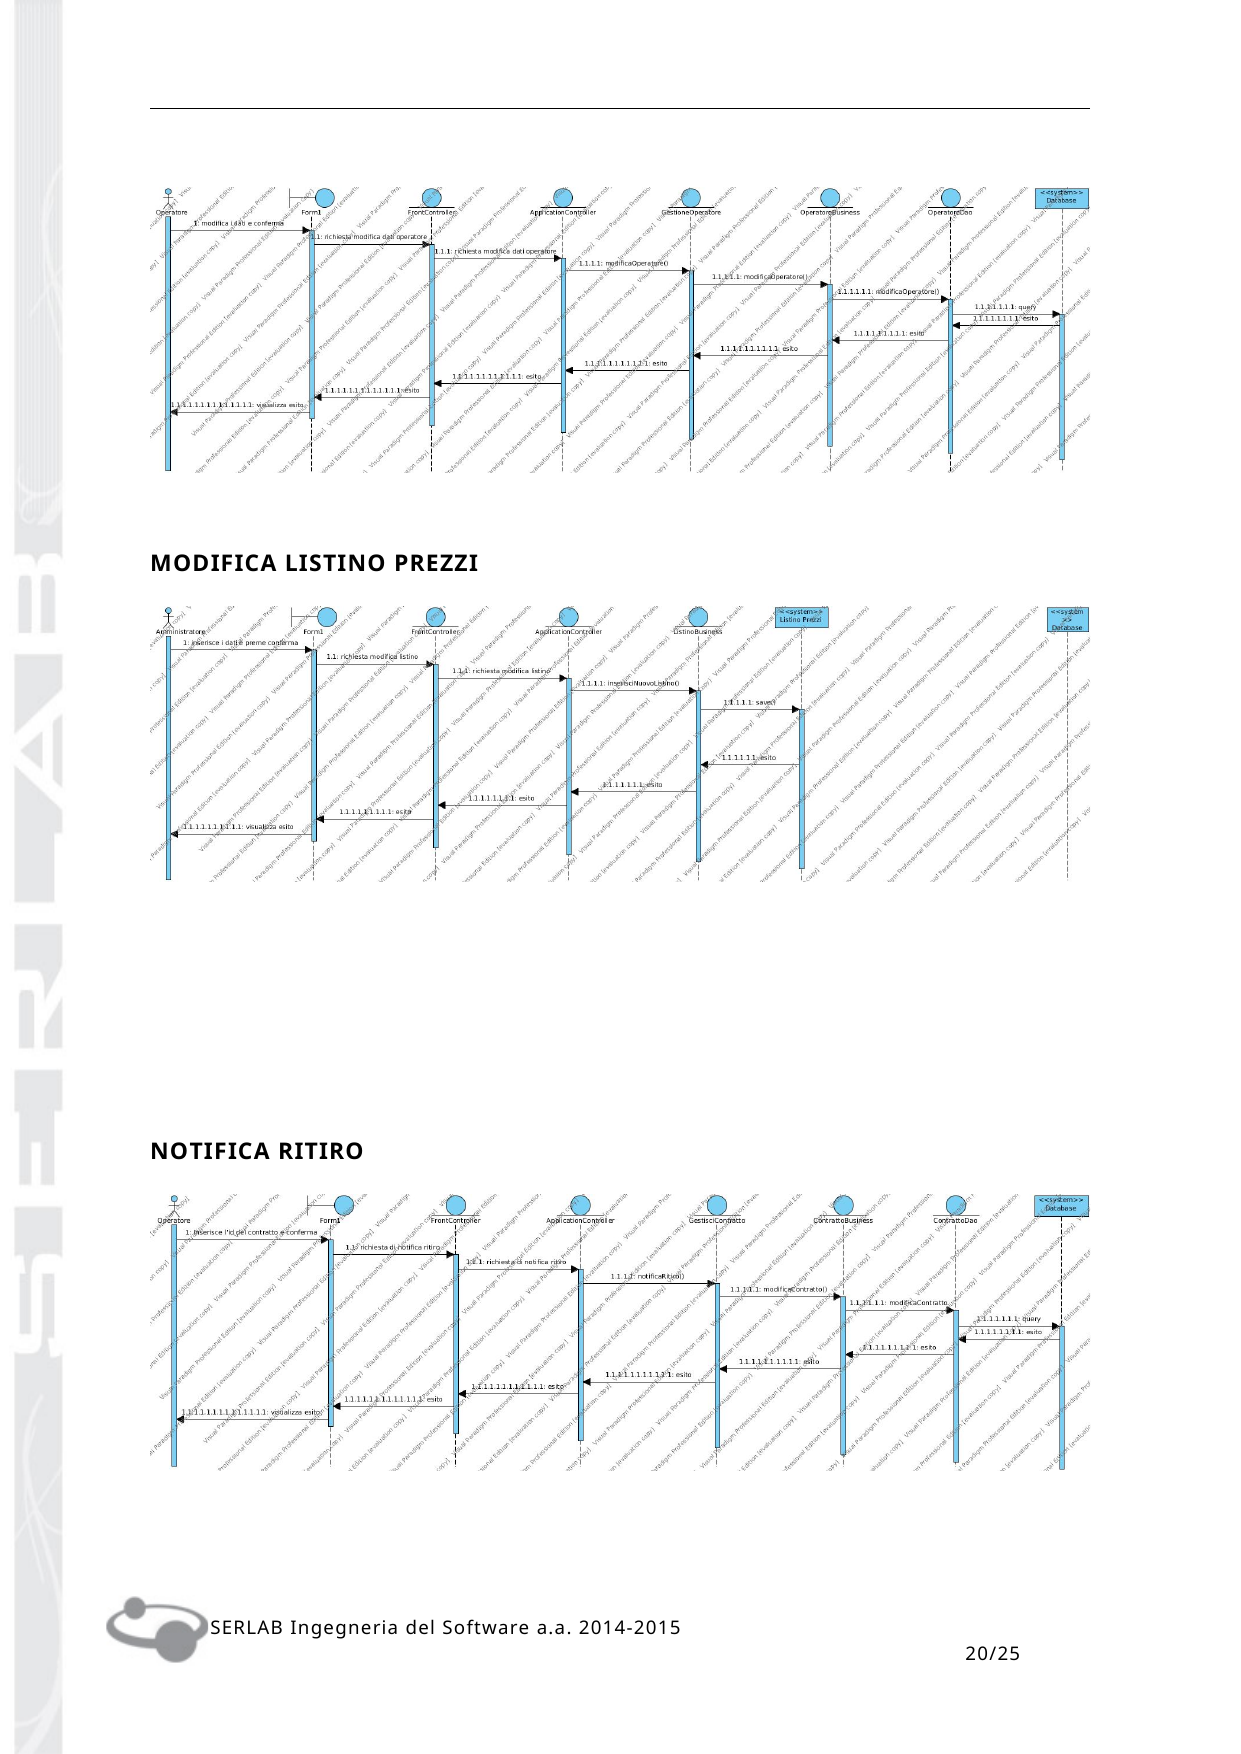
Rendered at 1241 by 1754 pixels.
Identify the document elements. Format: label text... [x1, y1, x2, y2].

picture [94, 1595, 209, 1666]
picture [150, 1194, 1091, 1471]
text MODIFICA LISTINO PREZZI [150, 547, 1090, 578]
picture [150, 187, 1091, 473]
picture [0, 0, 71, 1754]
text NOTIFICA RITIRO [150, 1135, 1090, 1166]
picture [150, 606, 1091, 882]
